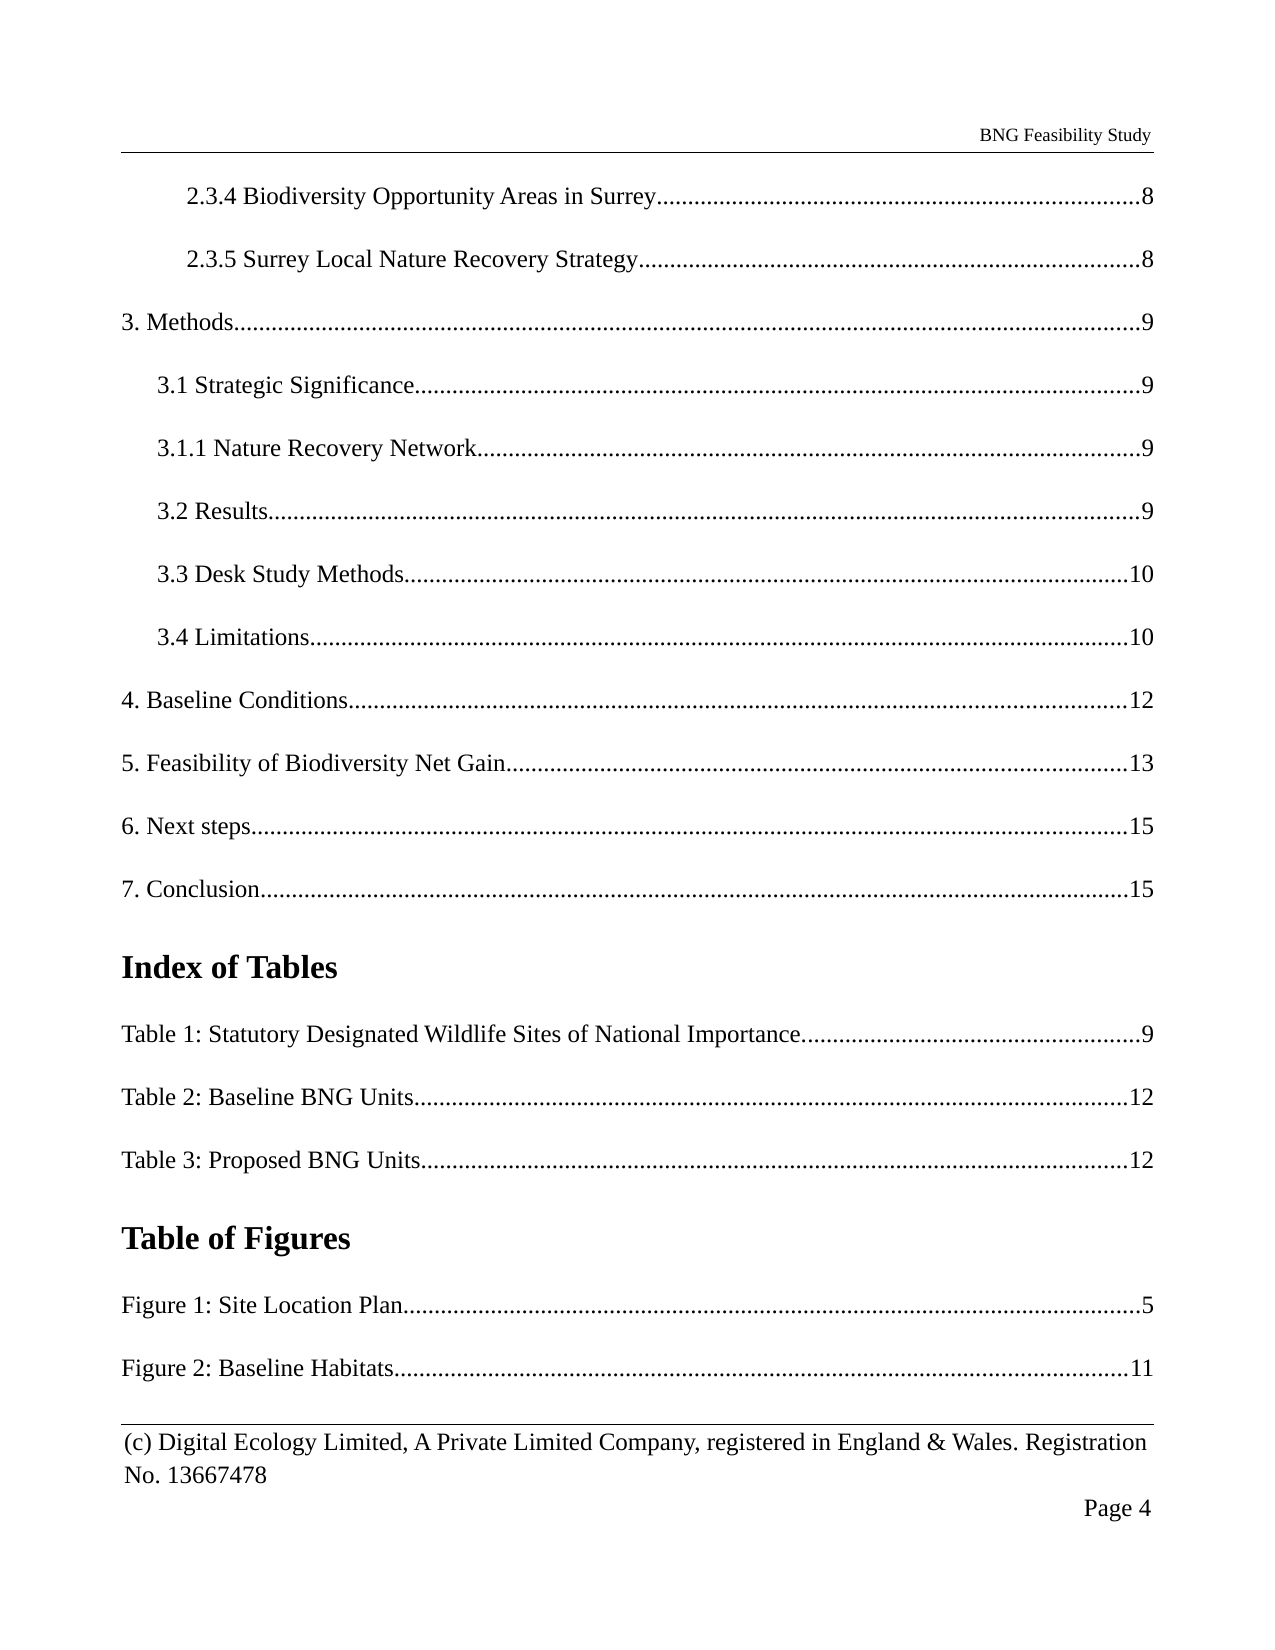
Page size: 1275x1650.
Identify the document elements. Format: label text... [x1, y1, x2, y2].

text 3.1.1 Nature Recovery Network 9 [151, 433, 1154, 462]
text 5. Feasibility of Biodiversity Net Gain 13 [121, 748, 1154, 777]
text Figure 1: Site Location Plan 5 [121, 1290, 1154, 1318]
text 3. Methods 9 [121, 307, 1154, 336]
subtitle Table of Figures [121, 1218, 1154, 1256]
text 2.3.4 Biodiversity Opportunity Areas in Surrey 8 [180, 181, 1154, 210]
text 7. Conclusion 15 [121, 874, 1154, 903]
text 3.1 Strategic Significance 9 [151, 370, 1154, 399]
text Table 2: Baseline BNG Units 12 [121, 1082, 1154, 1111]
text 2.3.5 Surrey Local Nature Recovery Strategy 8 [180, 244, 1154, 273]
text 6. Next steps 15 [121, 811, 1154, 840]
text 3.4 Limitations 10 [151, 622, 1154, 651]
text 3.2 Results 9 [151, 496, 1154, 525]
text 4. Baseline Conditions 12 [121, 685, 1154, 714]
text 3.3 Desk Study Methods 10 [151, 559, 1154, 588]
text Table 3: Proposed BNG Units 12 [121, 1145, 1154, 1174]
text Figure 2: Baseline Habitats 11 [121, 1353, 1154, 1381]
subtitle Index of Tables [121, 947, 1154, 986]
text Table 1: Statutory Designated Wildlife Sites of National Importance. 9 [121, 1019, 1154, 1048]
